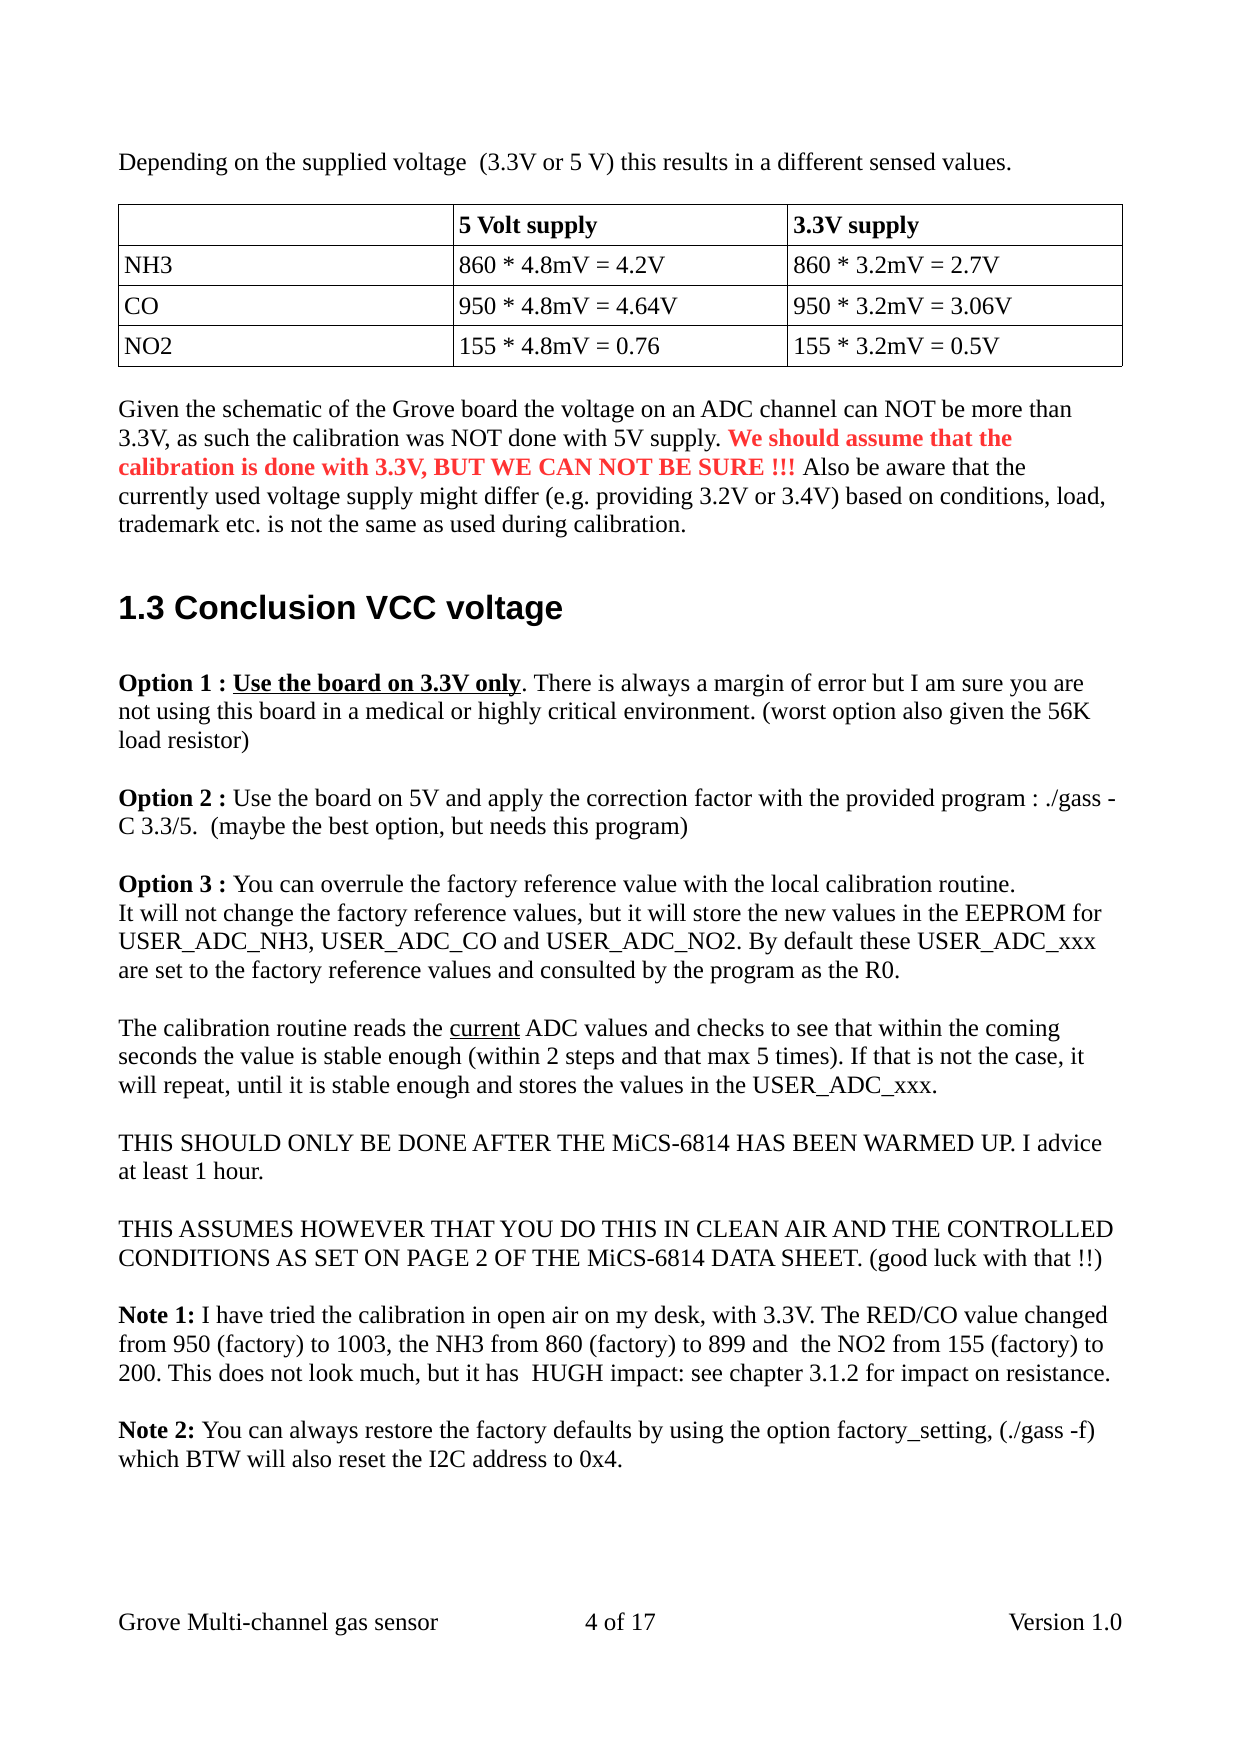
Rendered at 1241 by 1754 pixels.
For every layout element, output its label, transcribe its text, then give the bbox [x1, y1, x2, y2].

text The calibration routine reads the current ADC values and checks to see that within the coming seconds the value is stable enough (within 2 steps and that max 5 times). If that is not the case, it will repeat, until it is stable enough and stores the values in the USER_ADC_xxx. [118, 1013, 1122, 1099]
subtitle 1.3 Conclusion VCC voltage [118, 588, 1122, 626]
table_cell 950 * 3.2mV = 3.06V [788, 286, 1122, 325]
text Given the schematic of the Grove board the voltage on an ADC channel can NOT be more than 3.3V, as such the calibration was NOT done with 5V supply. We should assume that the calibration is done with 3.3V, BUT WE CAN NOT BE SURE !!! Also be aware that the currently used voltage supply might differ (e.g. providing 3.2V or 3.4V) based on conditions, load, trademark etc. is not the same as used during calibration. [118, 394, 1122, 538]
text THIS SHOULD ONLY BE DONE AFTER THE MiCS-6814 HAS BEEN WARMED UP. I advice at least 1 hour. [118, 1128, 1122, 1185]
table_cell 950 * 4.8mV = 4.64V [454, 286, 787, 325]
table_header 5 Volt supply [454, 205, 787, 245]
table_cell CO [119, 286, 453, 325]
table_cell 860 * 4.8mV = 4.2V [454, 246, 787, 285]
text It will not change the factory reference values, but it will store the new values in the EEPROM for USER_ADC_NH3, USER_ADC_CO and USER_ADC_NO2. By default these USER_ADC_xxx are set to the factory reference values and consulted by the program as the R0. [118, 898, 1122, 984]
text Option 3 : You can overrule the factory reference value with the local calibration routine. [118, 869, 1122, 898]
table_cell NH3 [119, 246, 453, 285]
text Note 1: I have tried the calibration in open air on my desk, with 3.3V. The RED/CO value changed from 950 (factory) to 1003, the NH3 from 860 (factory) to 899 and the NO2 from 155 (factory) to 200. This does not look much, but it has HUGH impact: see chapter 3.1.2 for impact on resistance. [118, 1300, 1122, 1386]
text Depending on the supplied voltage (3.3V or 5 V) this results in a different sensed values. [118, 147, 1122, 176]
table_cell 155 * 4.8mV = 0.76 [454, 326, 787, 366]
text Option 1 : Use the board on 3.3V only. There is always a margin of error but I am sure you are not using this board in a medical or highly critical environment. (worst option also given the 56K load resistor) [118, 668, 1122, 754]
table_cell NO2 [119, 326, 453, 366]
text Option 2 : Use the board on 5V and apply the correction factor with the provided program : ./gass -C 3.3/5. (maybe the best option, but needs this program) [118, 783, 1122, 840]
text THIS ASSUMES HOWEVER THAT YOU DO THIS IN CLEAN AIR AND THE CONTROLLED CONDITIONS AS SET ON PAGE 2 OF THE MiCS-6814 DATA SHEET. (good luck with that !!) [118, 1214, 1122, 1271]
text Note 2: You can always restore the factory defaults by using the option factory_setting, (./gass -f) which BTW will also reset the I2C address to 0x4. [118, 1415, 1122, 1473]
table_cell 860 * 3.2mV = 2.7V [788, 246, 1122, 285]
table_header [119, 205, 453, 245]
table_header 3.3V supply [788, 205, 1122, 245]
table_cell 155 * 3.2mV = 0.5V [788, 326, 1122, 366]
